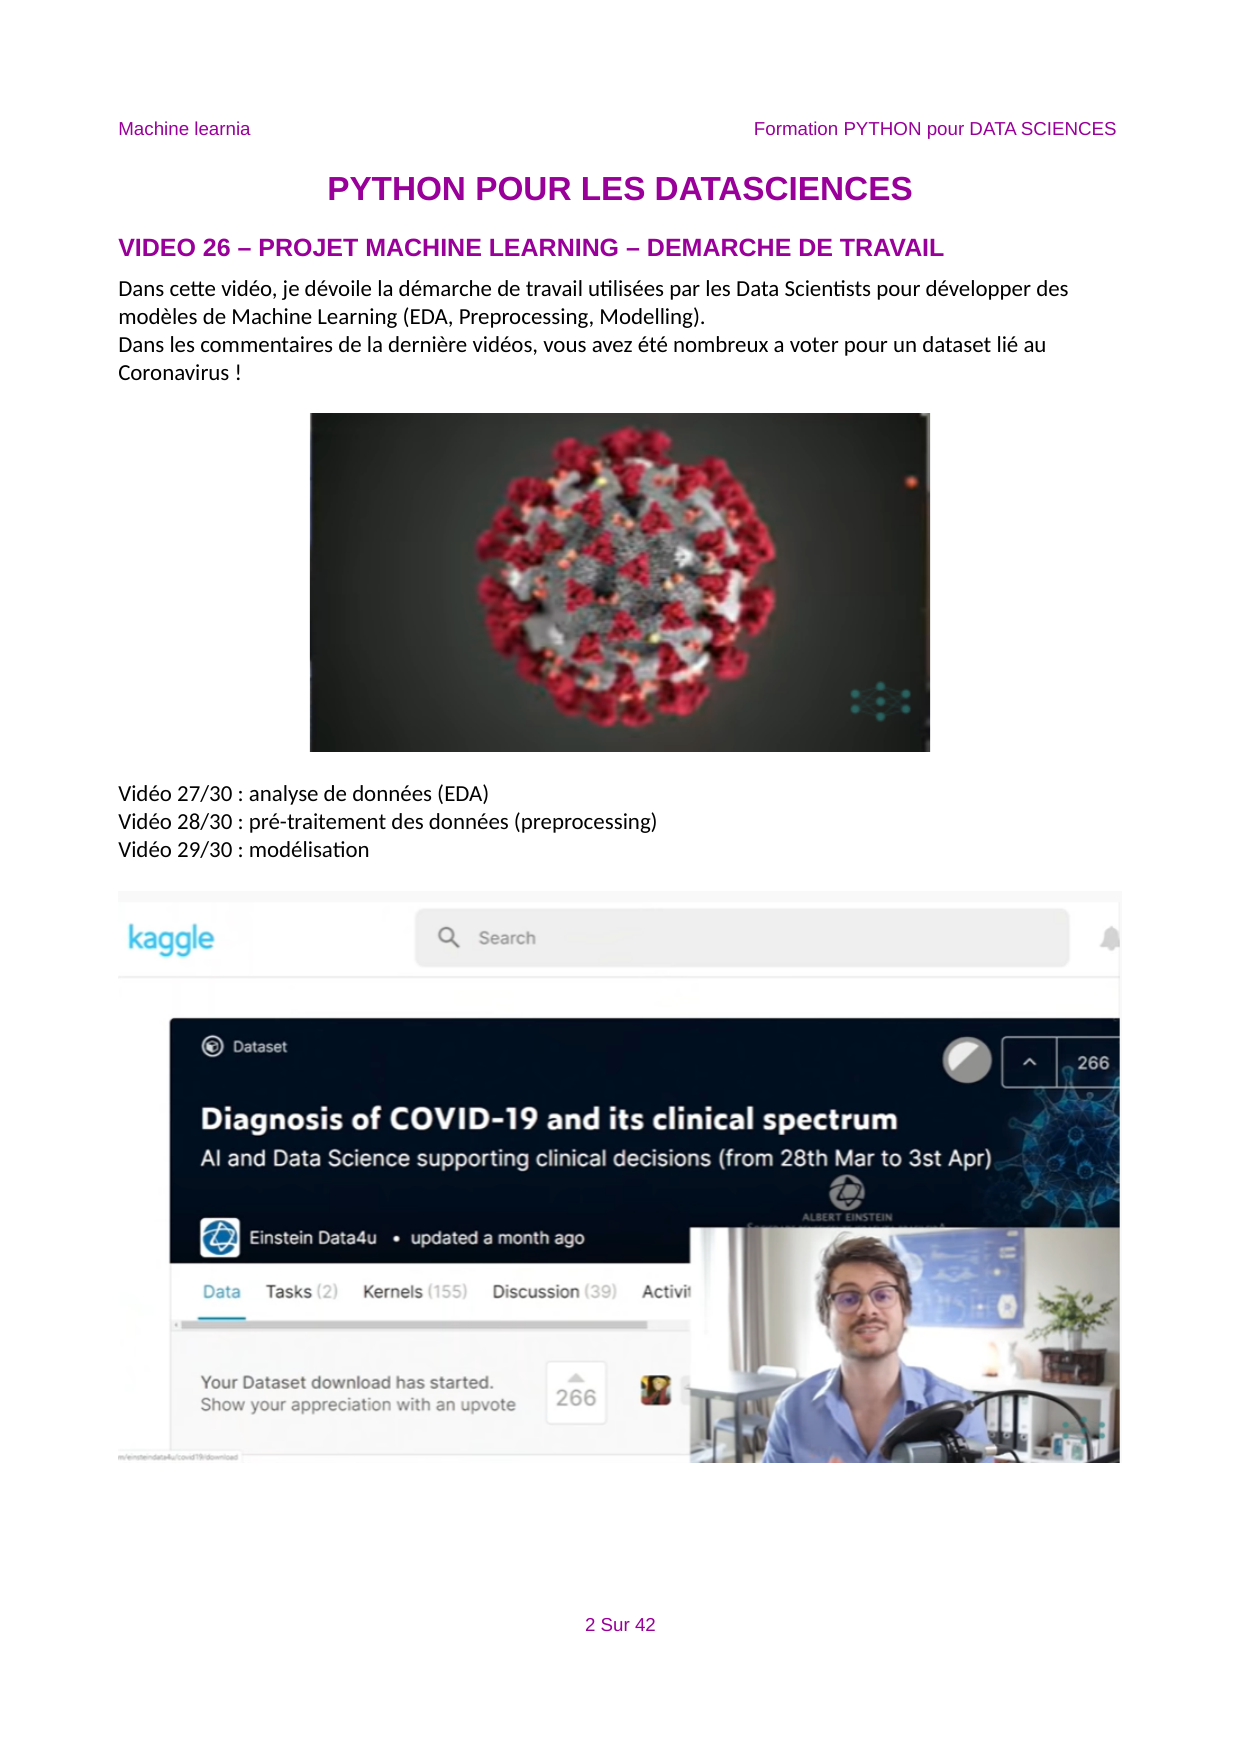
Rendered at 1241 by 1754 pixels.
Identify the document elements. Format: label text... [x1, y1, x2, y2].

text Vidéo 27/30 : analyse de données (EDA) [118, 779, 1122, 807]
text Dans les commentaires de la dernière vidéos, vous avez été nombreux a voter pour un dataset lié au Coronavirus ! [118, 330, 1122, 386]
text Dans cette vidéo, je dévoile la démarche de travail utilisées par les Data Scientists pour développer des modèles de Machine Learning (EDA, Preprocessing, Modelling). [118, 274, 1122, 330]
picture [118, 891, 1122, 1463]
text Vidéo 29/30 : modélisation [118, 836, 1122, 863]
picture [309, 413, 931, 752]
text PYTHON POUR LES DATASCIENCES [118, 169, 1122, 208]
text Vidéo 28/30 : pré-traitement des données (preprocessing) [118, 807, 1122, 836]
subtitle VIDEO 26 – PROJET MACHINE LEARNING – DEMARCHE DE TRAVAIL [118, 233, 1122, 261]
